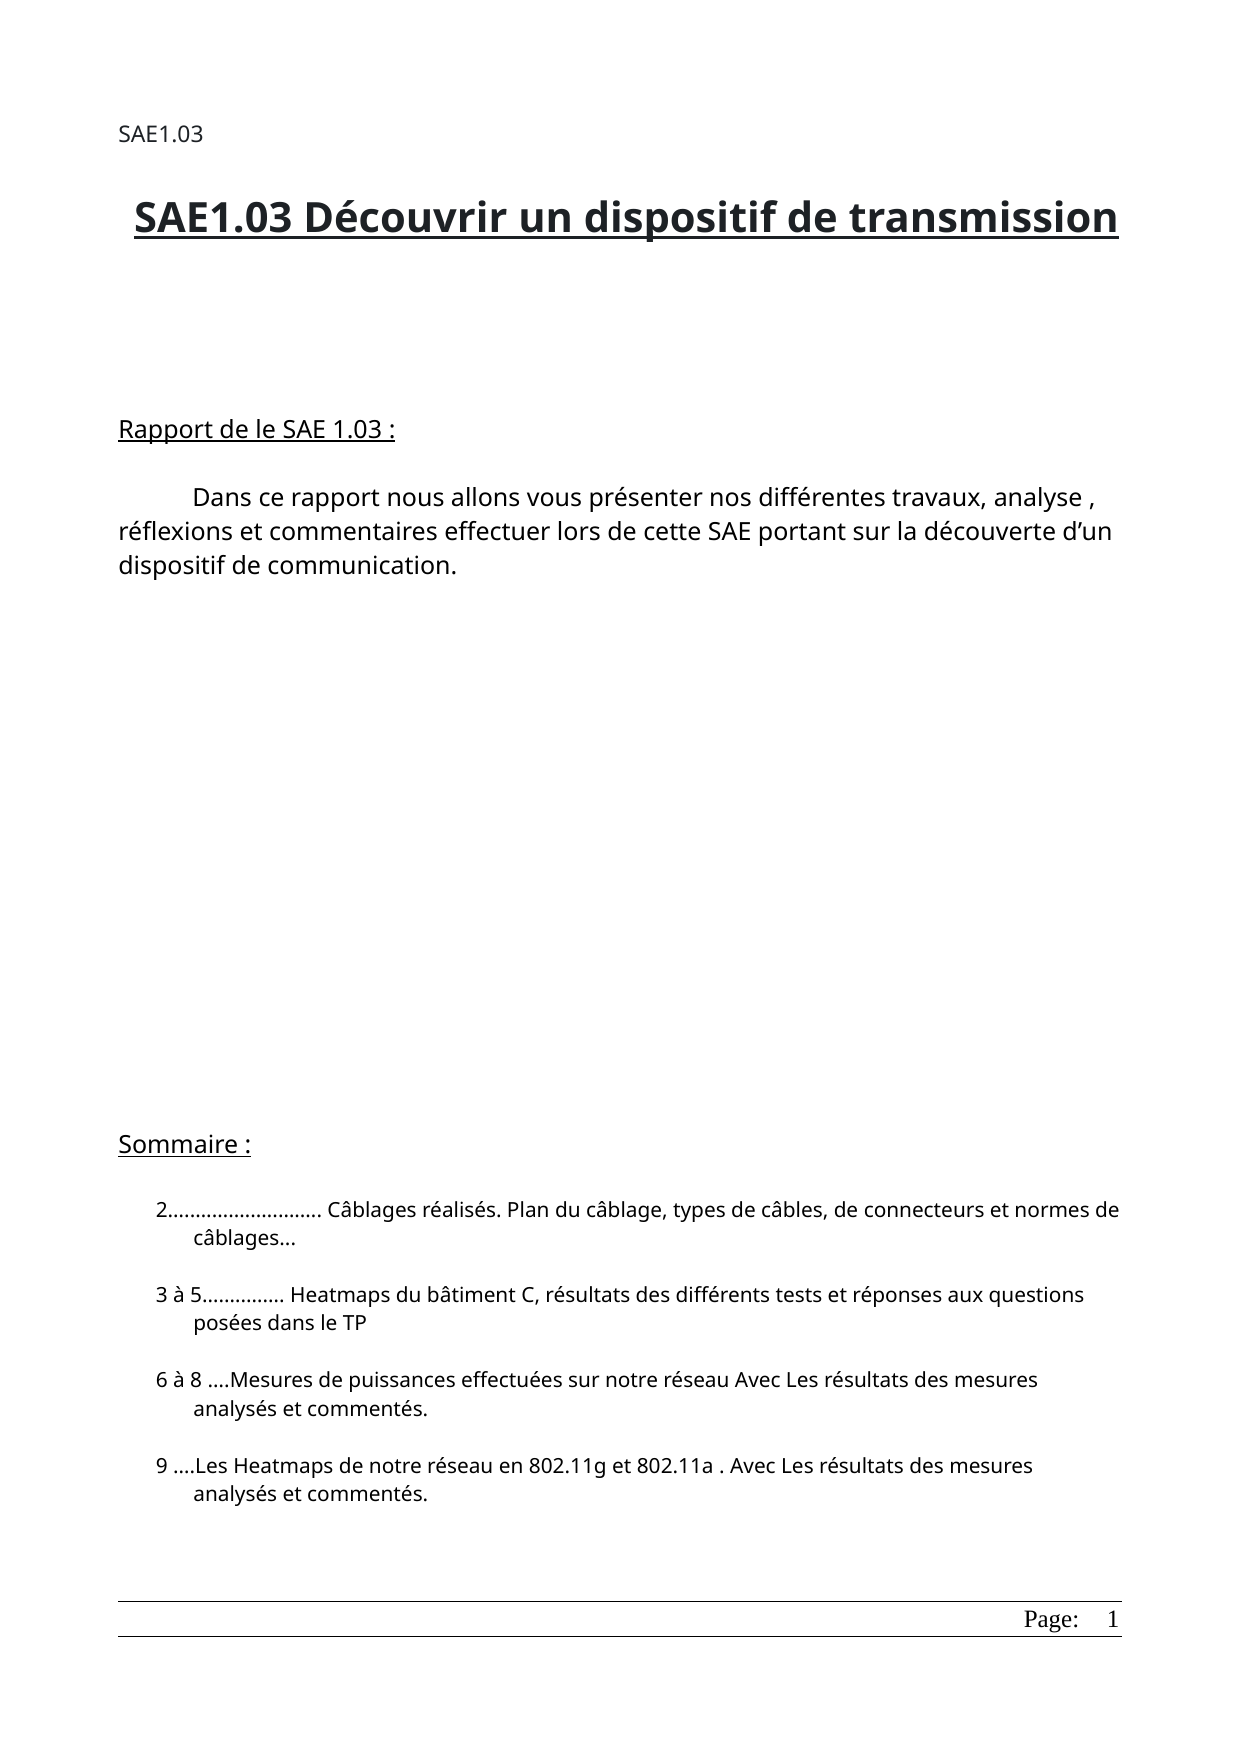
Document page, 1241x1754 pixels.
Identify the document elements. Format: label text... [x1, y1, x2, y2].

list 6 à 8 ….Mesures de puissances effectuées sur notre réseau Avec Les résultats des mesures analysés et commentés. [156, 1365, 1122, 1422]
text Sommaire : [118, 1127, 1122, 1161]
list 3 à 5….….……. Heatmaps du bâtiment C, résultats des différents tests et réponses aux questions posées dans le TP [156, 1280, 1122, 1337]
list 2….….….….….….…. Câblages réalisés. Plan du câblage, types de câbles, de connecteurs et normes de câblages... [156, 1195, 1122, 1252]
list 9 ….Les Heatmaps de notre réseau en 802.11g et 802.11a . Avec Les résultats des mesures analysés et commentés. [156, 1451, 1122, 1508]
subtitle SAE1.03 Découvrir un dispositif de transmission [118, 179, 1122, 247]
text Rapport de le SAE 1.03 : [118, 411, 1122, 445]
text Dans ce rapport nous allons vous présenter nos différentes travaux, analyse , réflexions et commentaires effectuer lors de cette SAE portant sur la découverte d’un dispositif de communication. [118, 479, 1122, 582]
